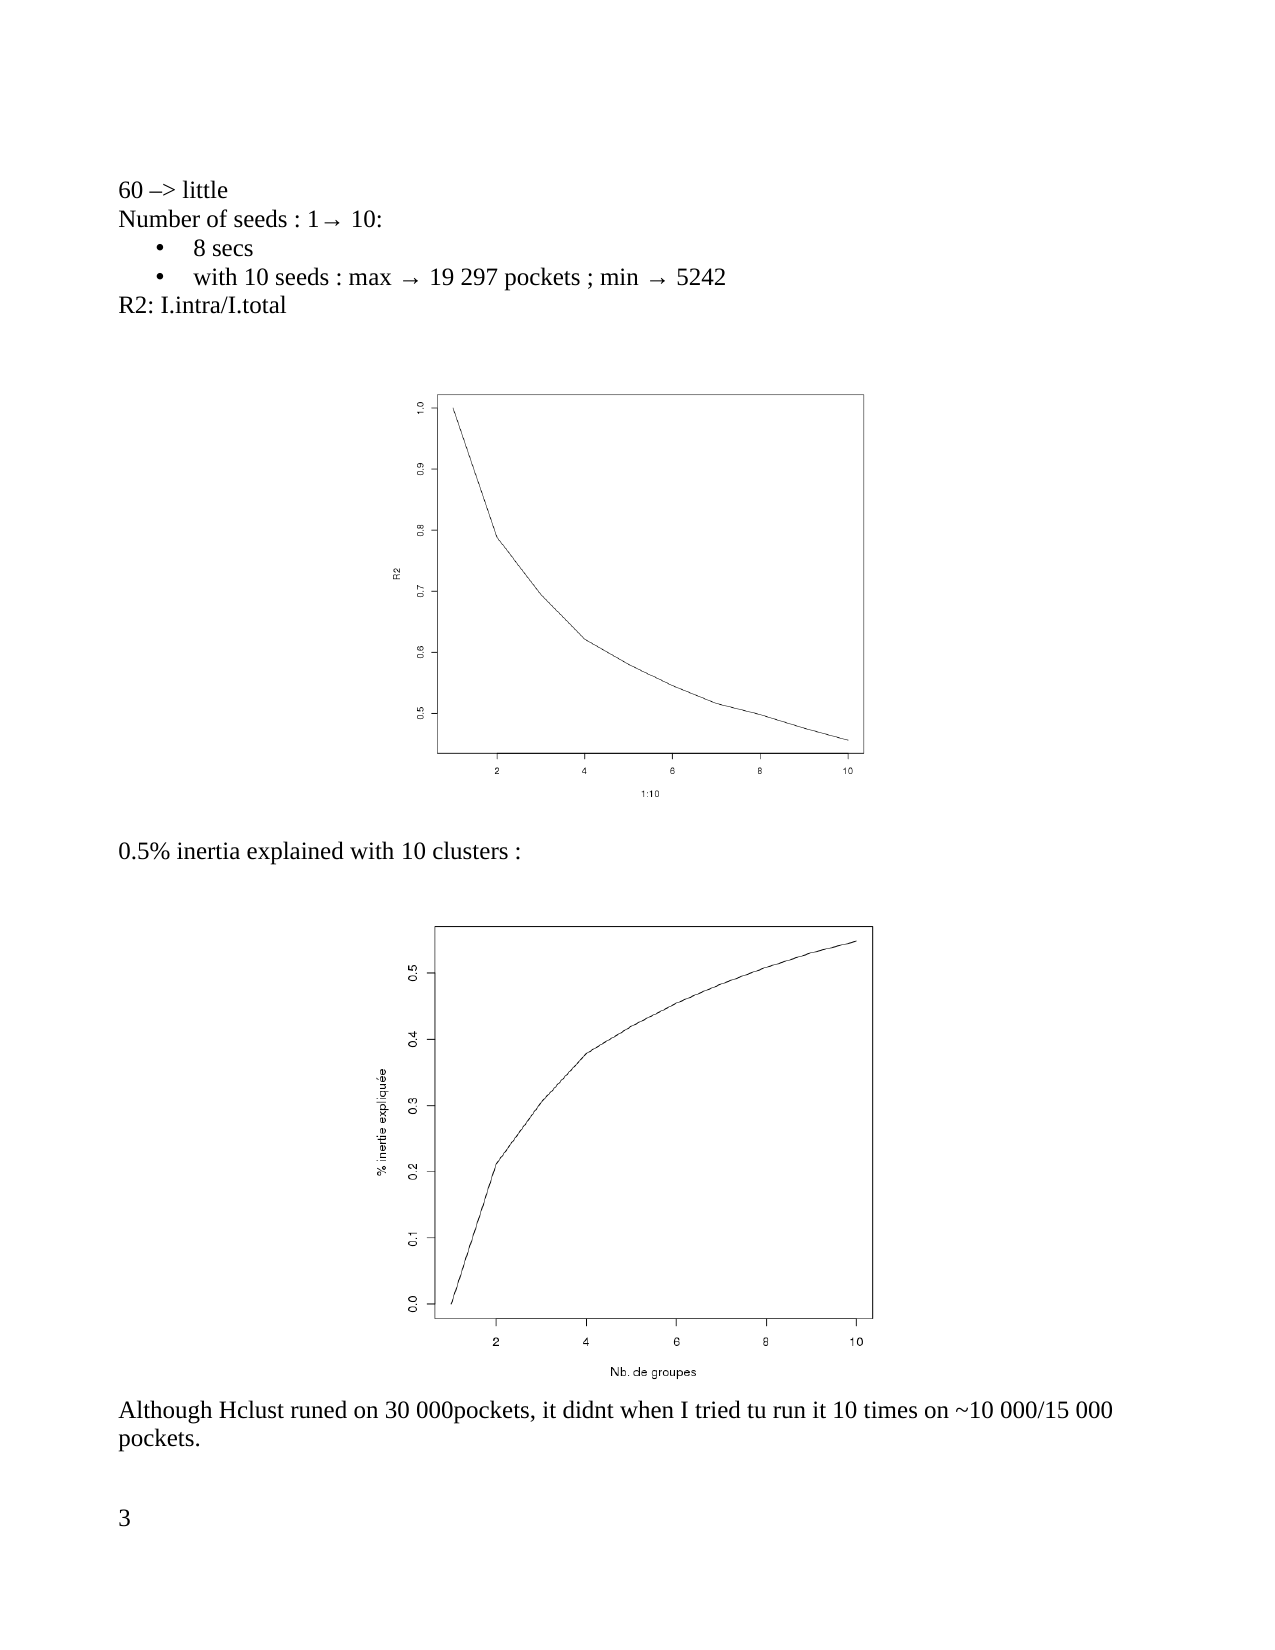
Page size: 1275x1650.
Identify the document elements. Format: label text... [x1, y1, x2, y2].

list with 10 seeds : max → 19 297 pockets ; min → 5242 [156, 262, 1157, 291]
text Number of seeds : 1→ 10: [118, 204, 1157, 233]
picture [391, 348, 884, 808]
text 0.5% inertia explained with 10 clusters : [118, 836, 1157, 865]
text R2: I.intra/I.total [118, 291, 1157, 319]
text Although Hclust runed on 30 000pockets, it didnt when I tried tu run it 10 times on ~10 000/15 000 pockets. [118, 865, 1157, 1452]
list 8 secs [156, 233, 1157, 262]
picture [373, 865, 902, 1395]
text 60 –> little [118, 176, 1157, 204]
